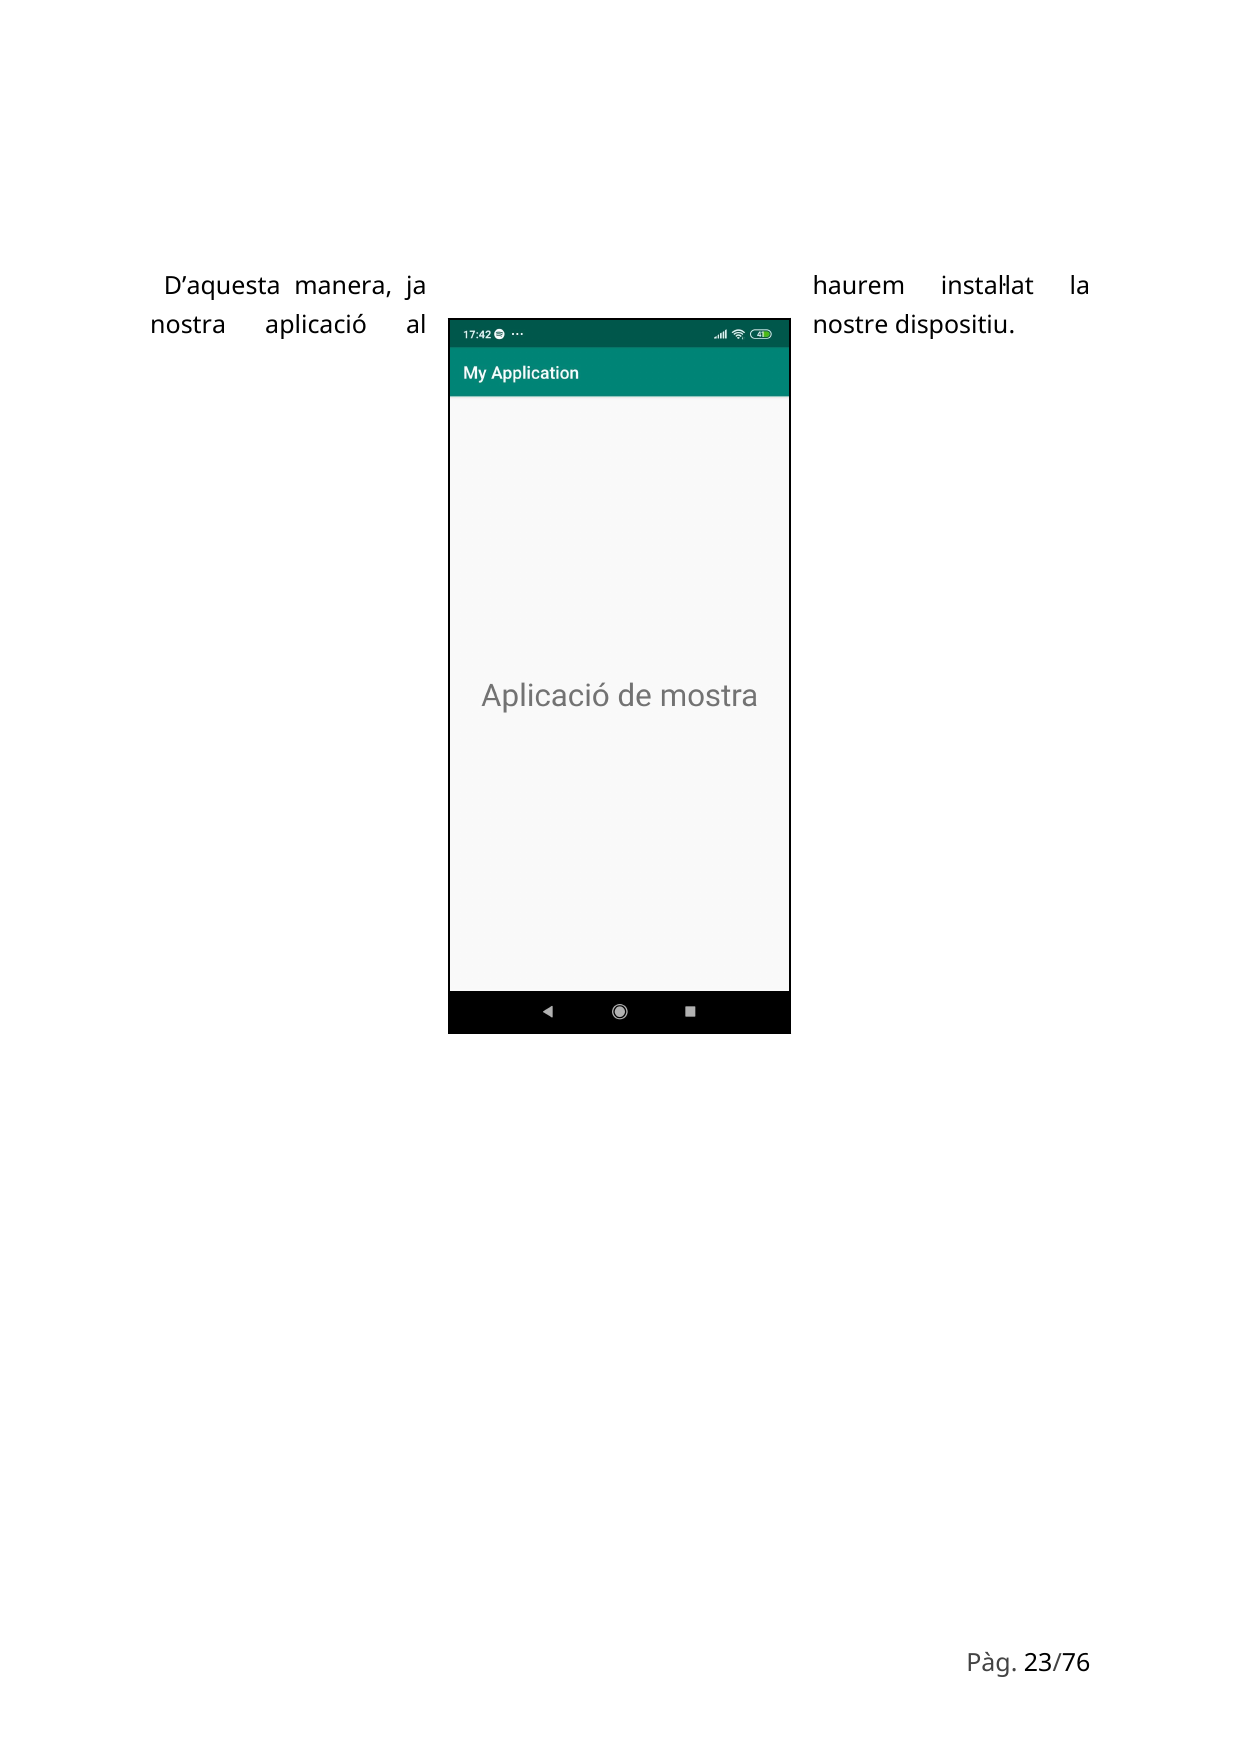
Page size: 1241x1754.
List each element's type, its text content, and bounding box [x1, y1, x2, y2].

picture [450, 320, 789, 1032]
text D’aquesta manera, ja haurem instal·lat la nostra aplicació al nostre dispositiu. [150, 267, 1090, 341]
